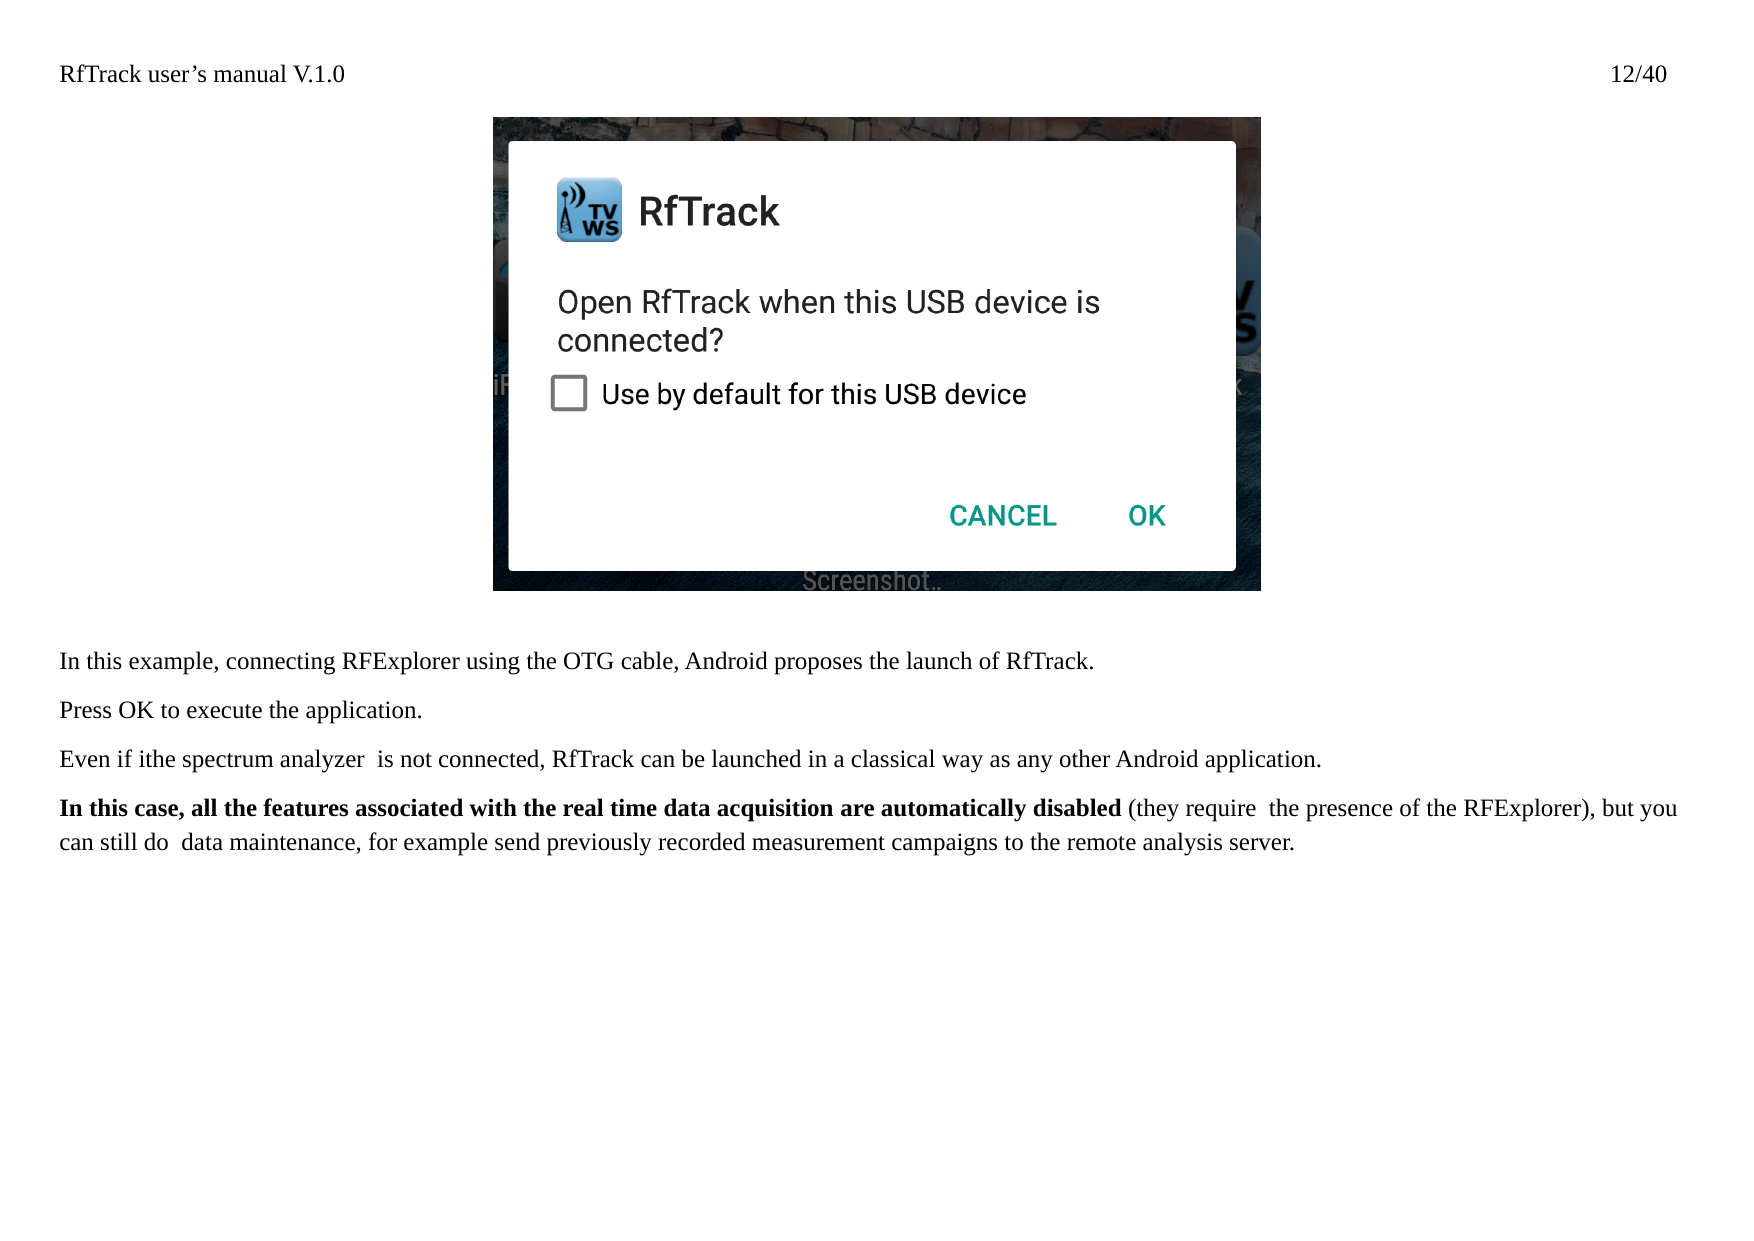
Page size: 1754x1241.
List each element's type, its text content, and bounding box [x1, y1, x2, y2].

text Even if ithe spectrum analyzer is not connected, RfTrack can be launched in a classical way as any other Android application. [59, 744, 1695, 773]
text Press OK to execute the application. [59, 695, 1695, 723]
text In this case, all the features associated with the real time data acquisition are automatically disabled (they require the presence of the RFExplorer), but you can still do data maintenance, for example send previously recorded measurement campaigns to the remote analysis server. [59, 793, 1695, 856]
picture [493, 117, 1261, 591]
text In this example, connecting RFExplorer using the OTG cable, Android proposes the launch of RfTrack. [59, 646, 1695, 674]
